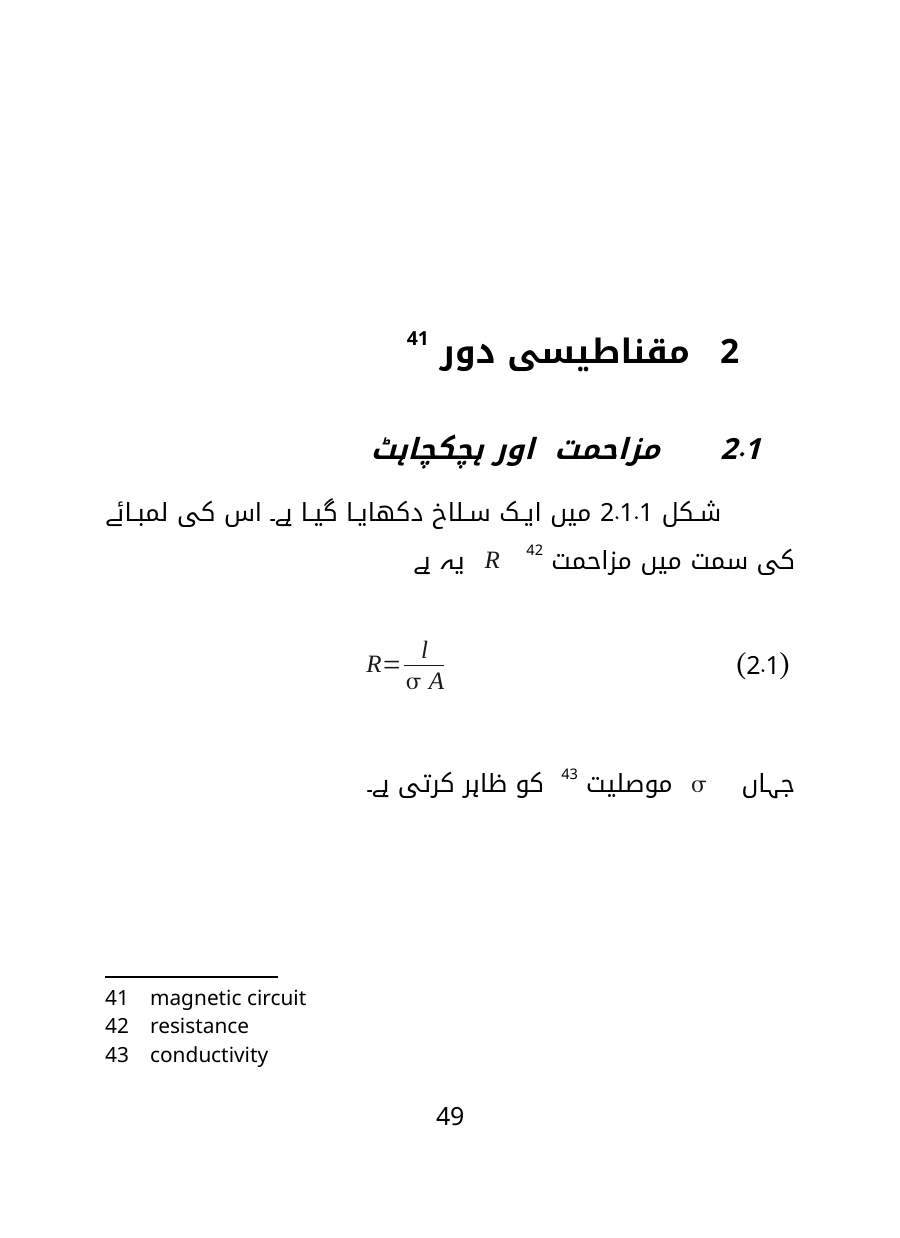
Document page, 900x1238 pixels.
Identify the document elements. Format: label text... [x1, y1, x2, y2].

text جہاں موصلیت کو ظاہر کرتی ہے۔ [105, 761, 795, 808]
text شکل 21 میں ایک سلاخ دکھایا گیا ہے۔ اس کی لمبائے کی سمت میں مزاحمت یہ ہے [105, 490, 795, 584]
text resistance [105, 1012, 795, 1040]
text conductivity [105, 1040, 795, 1068]
table_header [105, 631, 697, 714]
table_header (2.1) [697, 631, 795, 714]
subtitle مزاحمت اور ہچکچاہٹ [105, 422, 720, 477]
list magnetic circuit [105, 983, 795, 1012]
subtitle مقناطیسی دور [105, 321, 720, 384]
